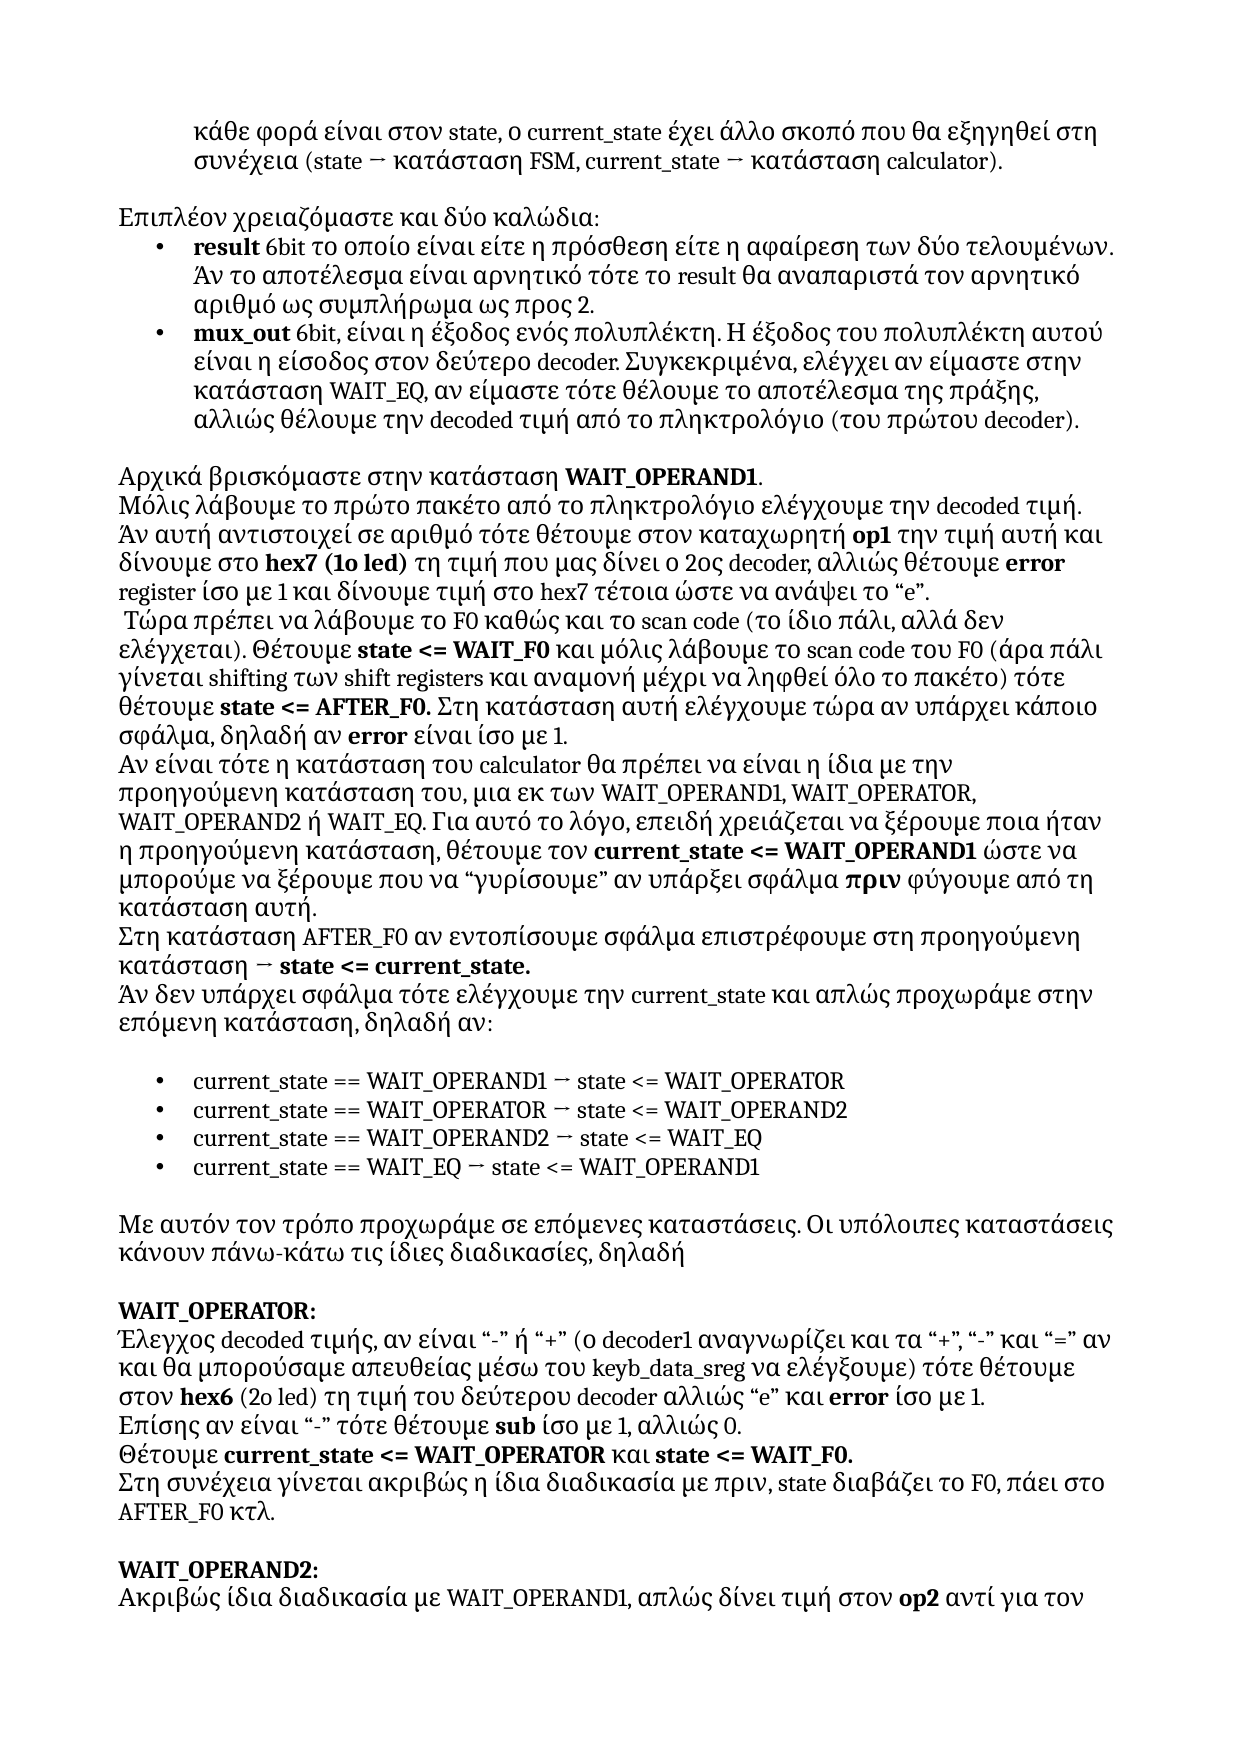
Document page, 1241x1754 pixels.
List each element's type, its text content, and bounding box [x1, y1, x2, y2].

list current_state == WAIT_EQ → state <= WAIT_OPERAND1 [156, 1153, 1122, 1182]
text Στη κατάσταση AFTER_F0 αν εντοπίσουμε σφάλμα επιστρέφουμε στη προηγούμενη κατάσταση → state <= current_state. [118, 923, 1122, 981]
text Επιπλέον χρειαζόμαστε και δύο καλώδια: [118, 204, 1122, 233]
text WAIT_OPERAND2: [118, 1556, 1122, 1584]
list κάθε φορά είναι στον state, ο current_state έχει άλλο σκοπό που θα εξηγηθεί στη συνέχεια (state → κατάσταση FSM, current_state → κατάσταση calculator). [156, 118, 1122, 176]
text Άν αυτή αντιστοιχεί σε αριθμό τότε θέτουμε στον καταχωρητή op1 την τιμή αυτή και δίνουμε στο hex7 (1o led) τη τιμή που μας δίνει ο 2ος decoder, αλλιώς θέτουμε error register ίσο με 1 και δίνουμε τιμή στο hex7 τέτοια ώστε να ανάψει το “e”. [118, 521, 1122, 607]
list current_state == WAIT_OPERAND1 → state <= WAIT_OPERATOR [156, 1067, 1122, 1096]
text Αρχικά βρισκόμαστε στην κατάσταση WAIT_OPERAND1. [118, 463, 1122, 492]
text Επίσης αν είναι “-” τότε θέτουμε sub ίσο με 1, αλλιώς 0. [118, 1412, 1122, 1441]
list result 6bit το οποίο είναι είτε η πρόσθεση είτε η αφαίρεση των δύο τελουμένων. Άν το αποτέλεσμα είναι αρνητικό τότε το result θα αναπαριστά τον αρνητικό αριθμό ως συμπλήρωμα ως προς 2. [156, 233, 1122, 319]
text Στη συνέχεια γίνεται ακριβώς η ίδια διαδικασία με πριν, state διαβάζει το F0, πάει στο AFTER_F0 κτλ. [118, 1469, 1122, 1527]
text WAIT_OPERATOR: [118, 1297, 1122, 1326]
list mux_out 6bit, είναι η έξοδος ενός πολυπλέκτη. Η έξοδος του πολυπλέκτη αυτού είναι η είσοδος στον δεύτερο decoder. Συγκεκριμένα, ελέγχει αν είμαστε στην κατάσταση WAIT_EQ, αν είμαστε τότε θέλουμε το αποτέλεσμα της πράξης, αλλιώς θέλουμε την decoded τιμή από το πληκτρολόγιο (του πρώτου decoder). [156, 319, 1122, 434]
text Έλεγχος decoded τιμής, αν είναι “-” ή “+” (ο decoder1 αναγνωρίζει και τα “+”, “-” και “=” αν και θα μπορούσαμε απευθείας μέσω του keyb_data_sreg να ελέγξουμε) τότε θέτουμε στον hex6 (2o led) τη τιμή του δεύτερου decoder αλλιώς “e” και error ίσο με 1. [118, 1326, 1122, 1412]
text Με αυτόν τον τρόπο προχωράμε σε επόμενες καταστάσεις. Οι υπόλοιπες καταστάσεις κάνουν πάνω-κάτω τις ίδιες διαδικασίες, δηλαδή [118, 1211, 1122, 1268]
list current_state == WAIT_OPERATOR → state <= WAIT_OPERAND2 [156, 1096, 1122, 1124]
text Άν δεν υπάρχει σφάλμα τότε ελέγχουμε την current_state και απλώς προχωράμε στην επόμενη κατάσταση, δηλαδή αν: [118, 981, 1122, 1038]
text Ακριβώς ίδια διαδικασία με WAIT_OPERAND1, απλώς δίνει τιμή στον op2 αντί για τον [118, 1584, 1122, 1613]
text Τώρα πρέπει να λάβουμε το F0 καθώς και το scan code (το ίδιο πάλι, αλλά δεν ελέγχεται). Θέτουμε state <= WAIT_F0 και μόλις λάβουμε το scan code του F0 (άρα πάλι γίνεται shifting των shift registers και αναμονή μέχρι να ληφθεί όλο το πακέτο) τότε θέτουμε state <= AFTER_F0. Στη κατάσταση αυτή ελέγχουμε τώρα αν υπάρχει κάποιο σφάλμα, δηλαδή αν error είναι ίσο με 1. [118, 607, 1122, 751]
text Αν είναι τότε η κατάσταση του calculator θα πρέπει να είναι η ίδια με την προηγούμενη κατάσταση του, μια εκ των WAIT_OPERAND1, WAIT_OPERATOR, WAIT_OPERAND2 ή WAIT_EQ. Για αυτό το λόγο, επειδή χρειάζεται να ξέρουμε ποια ήταν η προηγούμενη κατάσταση, θέτουμε τον current_state <= WAIT_OPERAND1 ώστε να μπορούμε να ξέρουμε που να “γυρίσουμε” αν υπάρξει σφάλμα πριν φύγουμε από τη κατάσταση αυτή. [118, 751, 1122, 923]
list current_state == WAIT_OPERAND2 → state <= WAIT_EQ [156, 1124, 1122, 1153]
text Μόλις λάβουμε το πρώτο πακέτο από το πληκτρολόγιο ελέγχουμε την decoded τιμή. [118, 492, 1122, 521]
text Θέτουμε current_state <= WAIT_OPERATOR και state <= WAIT_F0. [118, 1441, 1122, 1469]
